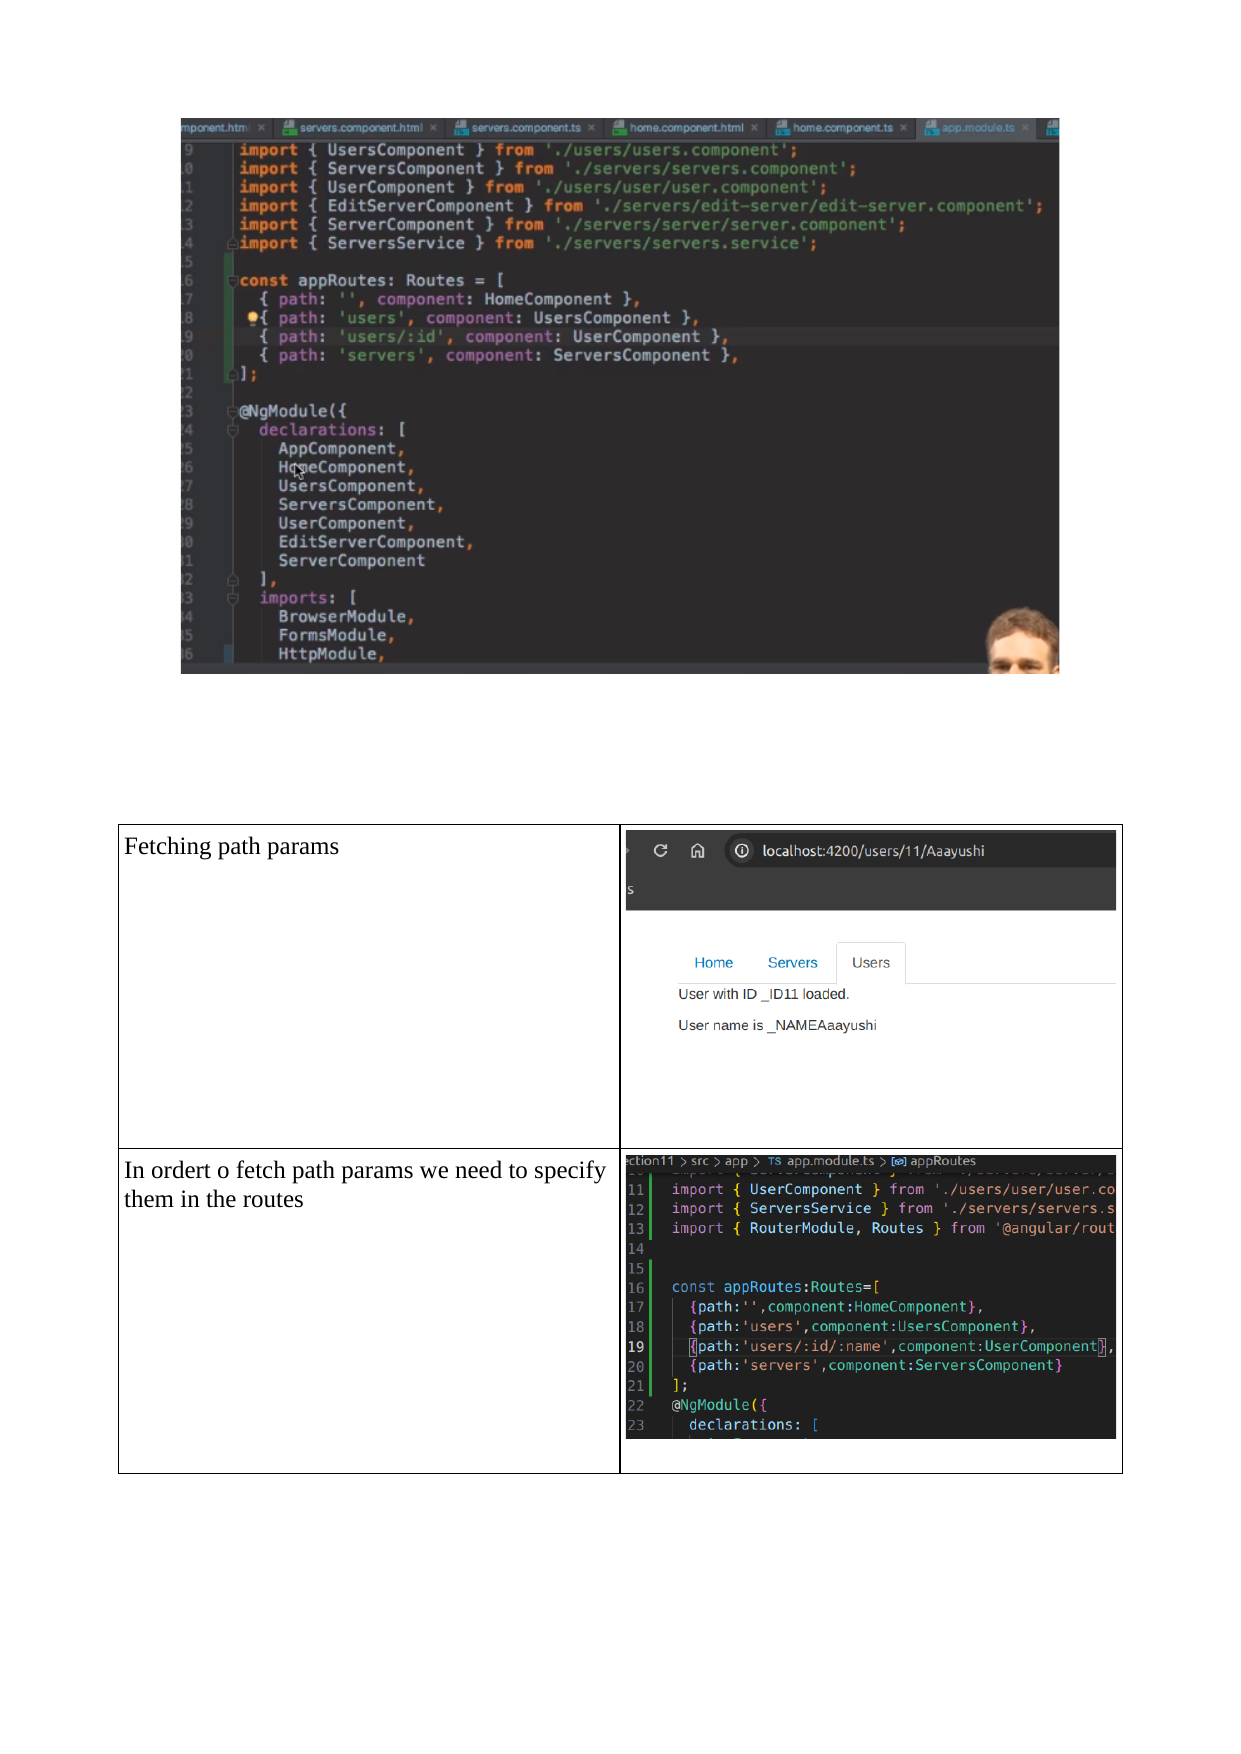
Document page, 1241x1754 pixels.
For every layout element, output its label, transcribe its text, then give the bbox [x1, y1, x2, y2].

picture [625, 830, 1117, 1114]
table_header [621, 825, 1122, 1148]
table_cell In ordert o fetch path params we need to specify them in the routes [119, 1149, 619, 1473]
table_header Fetching path params [119, 825, 619, 1148]
picture [180, 118, 1060, 674]
picture [625, 1155, 1117, 1439]
table_cell [621, 1149, 1122, 1473]
